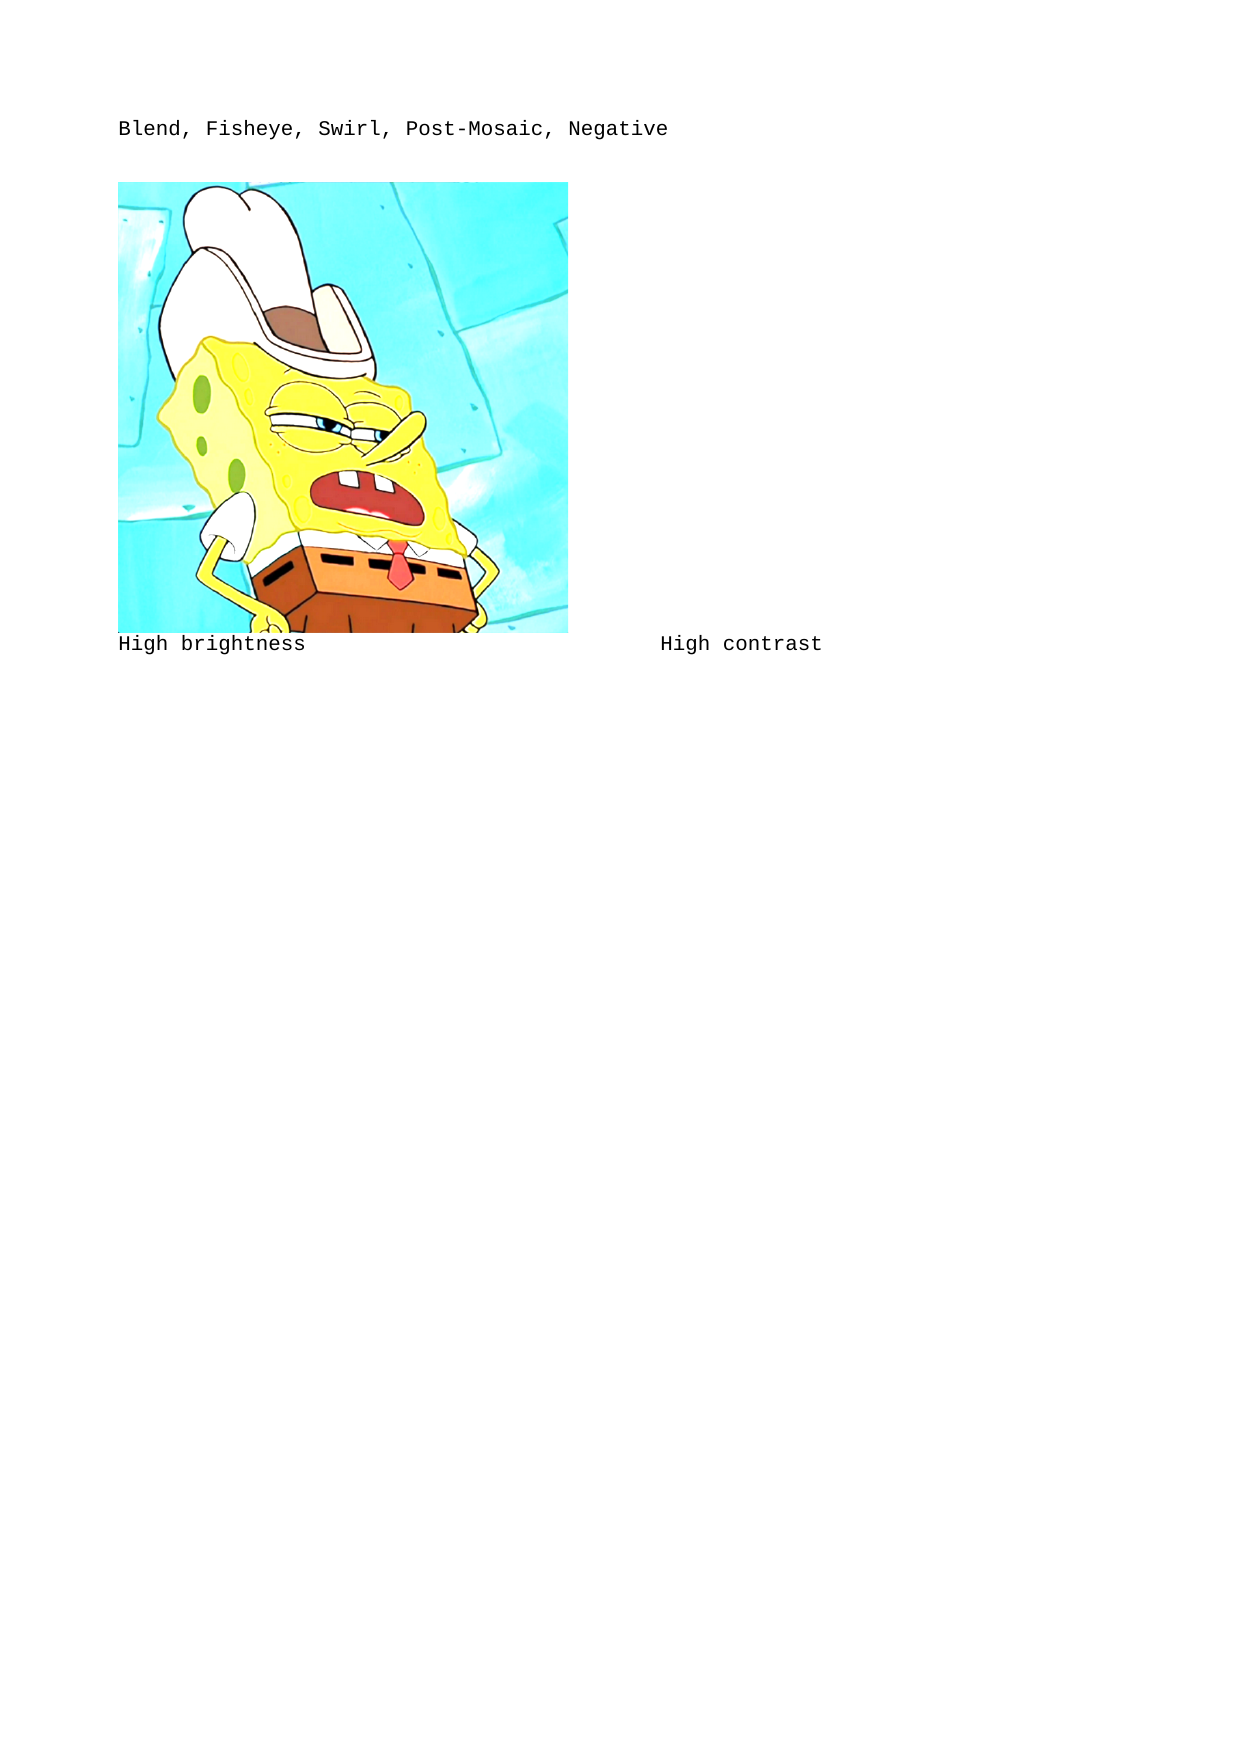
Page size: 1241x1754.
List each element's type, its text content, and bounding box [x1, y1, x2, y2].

text High brightness High contrast [118, 633, 1122, 656]
text Blend, Fisheye, Swirl, Post-Mosaic, Negative [118, 118, 1122, 142]
